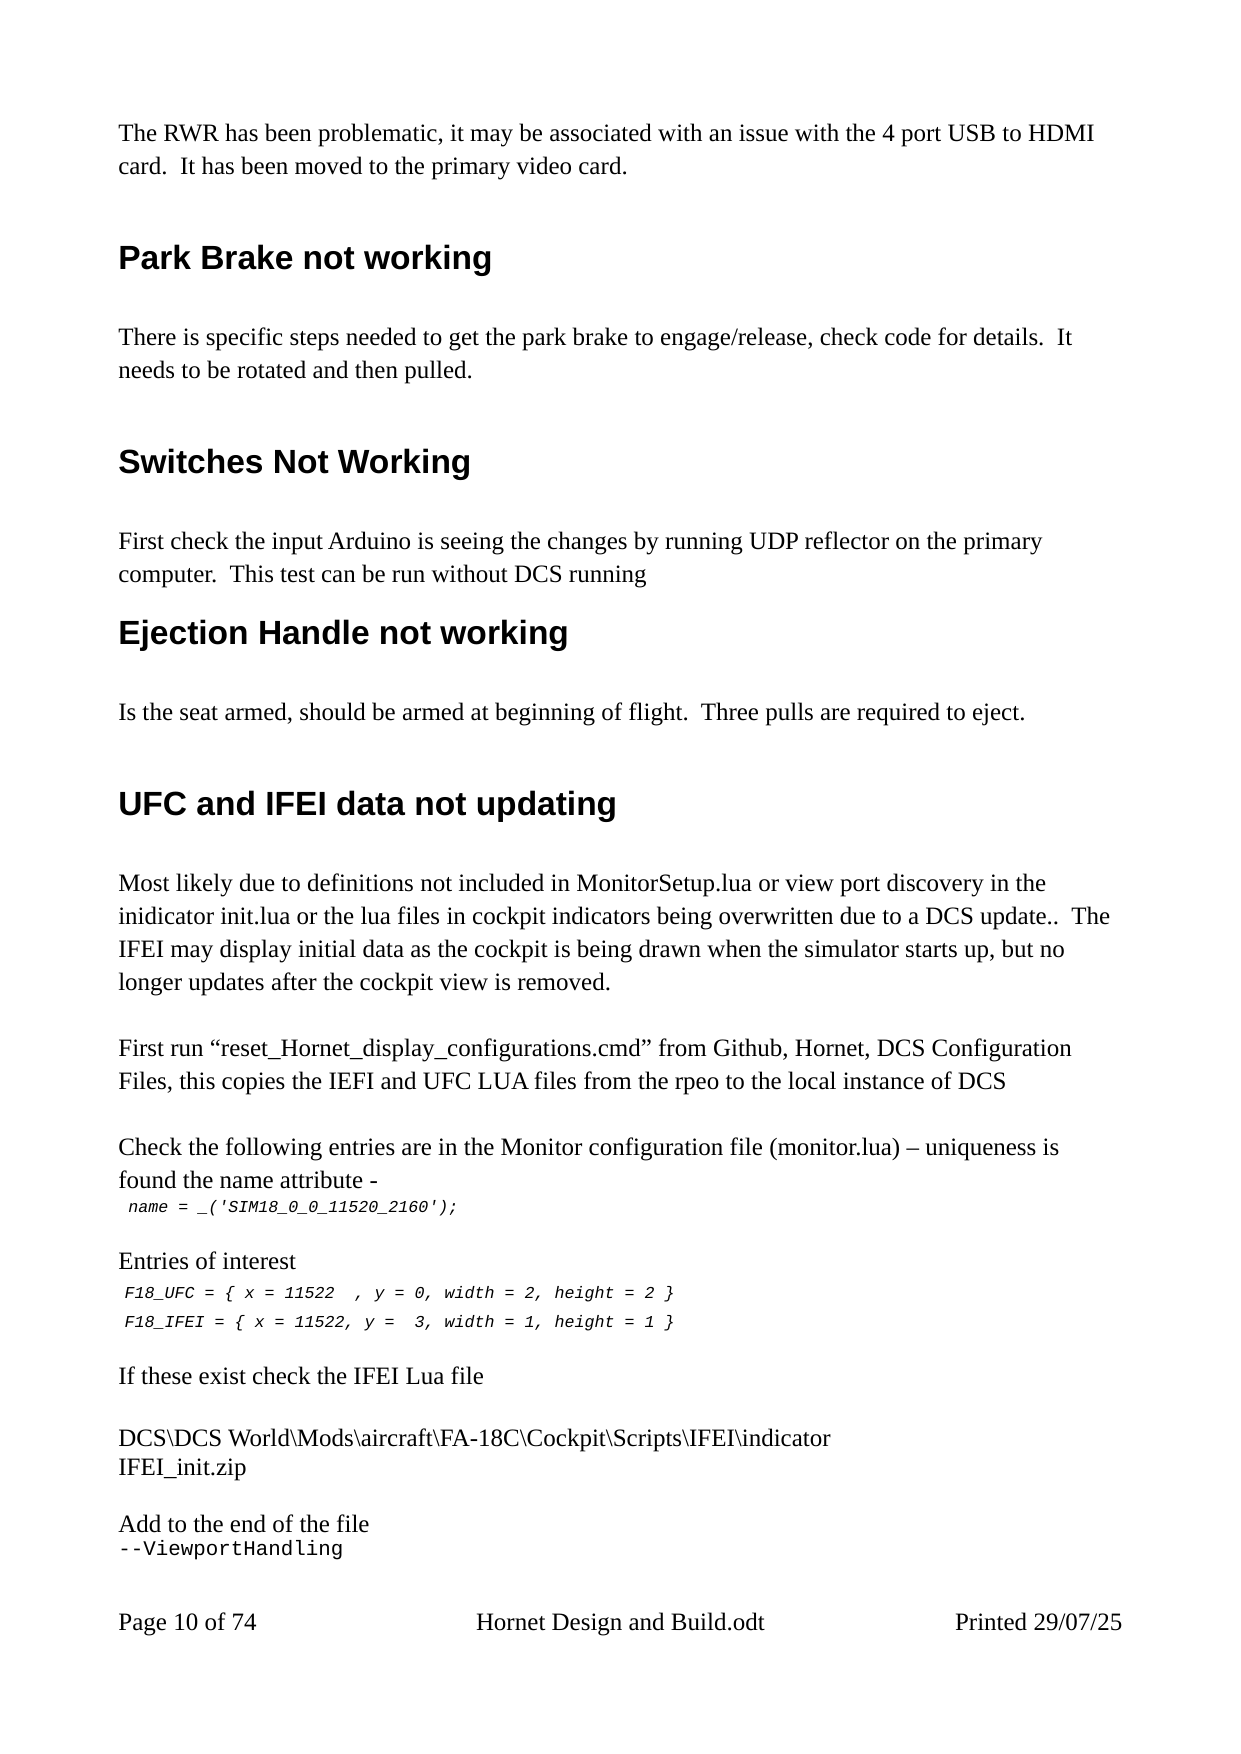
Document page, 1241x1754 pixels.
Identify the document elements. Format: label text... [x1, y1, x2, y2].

text The RWR has been problematic, it may be associated with an issue with the 4 port USB to HDMI card. It has been moved to the primary video card. [118, 118, 1122, 180]
text F18_IFEI = { x = 11522, y = 3, width = 1, height = 1 } [118, 1304, 1122, 1332]
text First run “reset_Hornet_display_configurations.cmd” from Github, Hornet, DCS Configuration Files, this copies the IEFI and UFC LUA files from the rpeo to the local instance of DCS [118, 1033, 1122, 1095]
text There is specific steps needed to get the park brake to engage/release, check code for details. It needs to be rotated and then pulled. [118, 322, 1122, 384]
subtitle UFC and IFEI data not updating [118, 784, 1122, 823]
text F18_UFC = { x = 11522 , y = 0, width = 2, height = 2 } [118, 1275, 1122, 1304]
subtitle Switches Not Working [118, 442, 1122, 481]
text Is the seat armed, should be armed at beginning of flight. Three pulls are required to eject. [118, 697, 1122, 726]
text name = _('SIM18_0_0_11520_2160'); [118, 1198, 1122, 1217]
text --ViewportHandling [118, 1538, 1122, 1562]
text Add to the end of the file [118, 1509, 1122, 1538]
text First check the input Arduino is seeing the changes by running UDP reflector on the primary computer. This test can be run without DCS running [118, 526, 1122, 588]
text Most likely due to definitions not included in MonitorSetup.lua or view port discovery in the inidicator init.lua or the lua files in cockpit indicators being overwritten due to a DCS update.. The IFEI may display initial data as the cockpit is being drawn when the simulator starts up, but no longer updates after the cockpit view is removed. [118, 868, 1122, 996]
subtitle Park Brake not working [118, 238, 1122, 277]
text IFEI_init.zip [118, 1452, 1122, 1480]
text If these exist check the IFEI Lua file [118, 1361, 1122, 1390]
subtitle Ejection Handle not working [118, 613, 1122, 652]
text Entries of interest [118, 1246, 1122, 1275]
text DCS\DCS World\Mods\aircraft\FA-18C\Cockpit\Scripts\IFEI\indicator [118, 1423, 1122, 1452]
text Check the following entries are in the Monitor configuration file (monitor.lua) – uniqueness is found the name attribute - [118, 1132, 1122, 1194]
